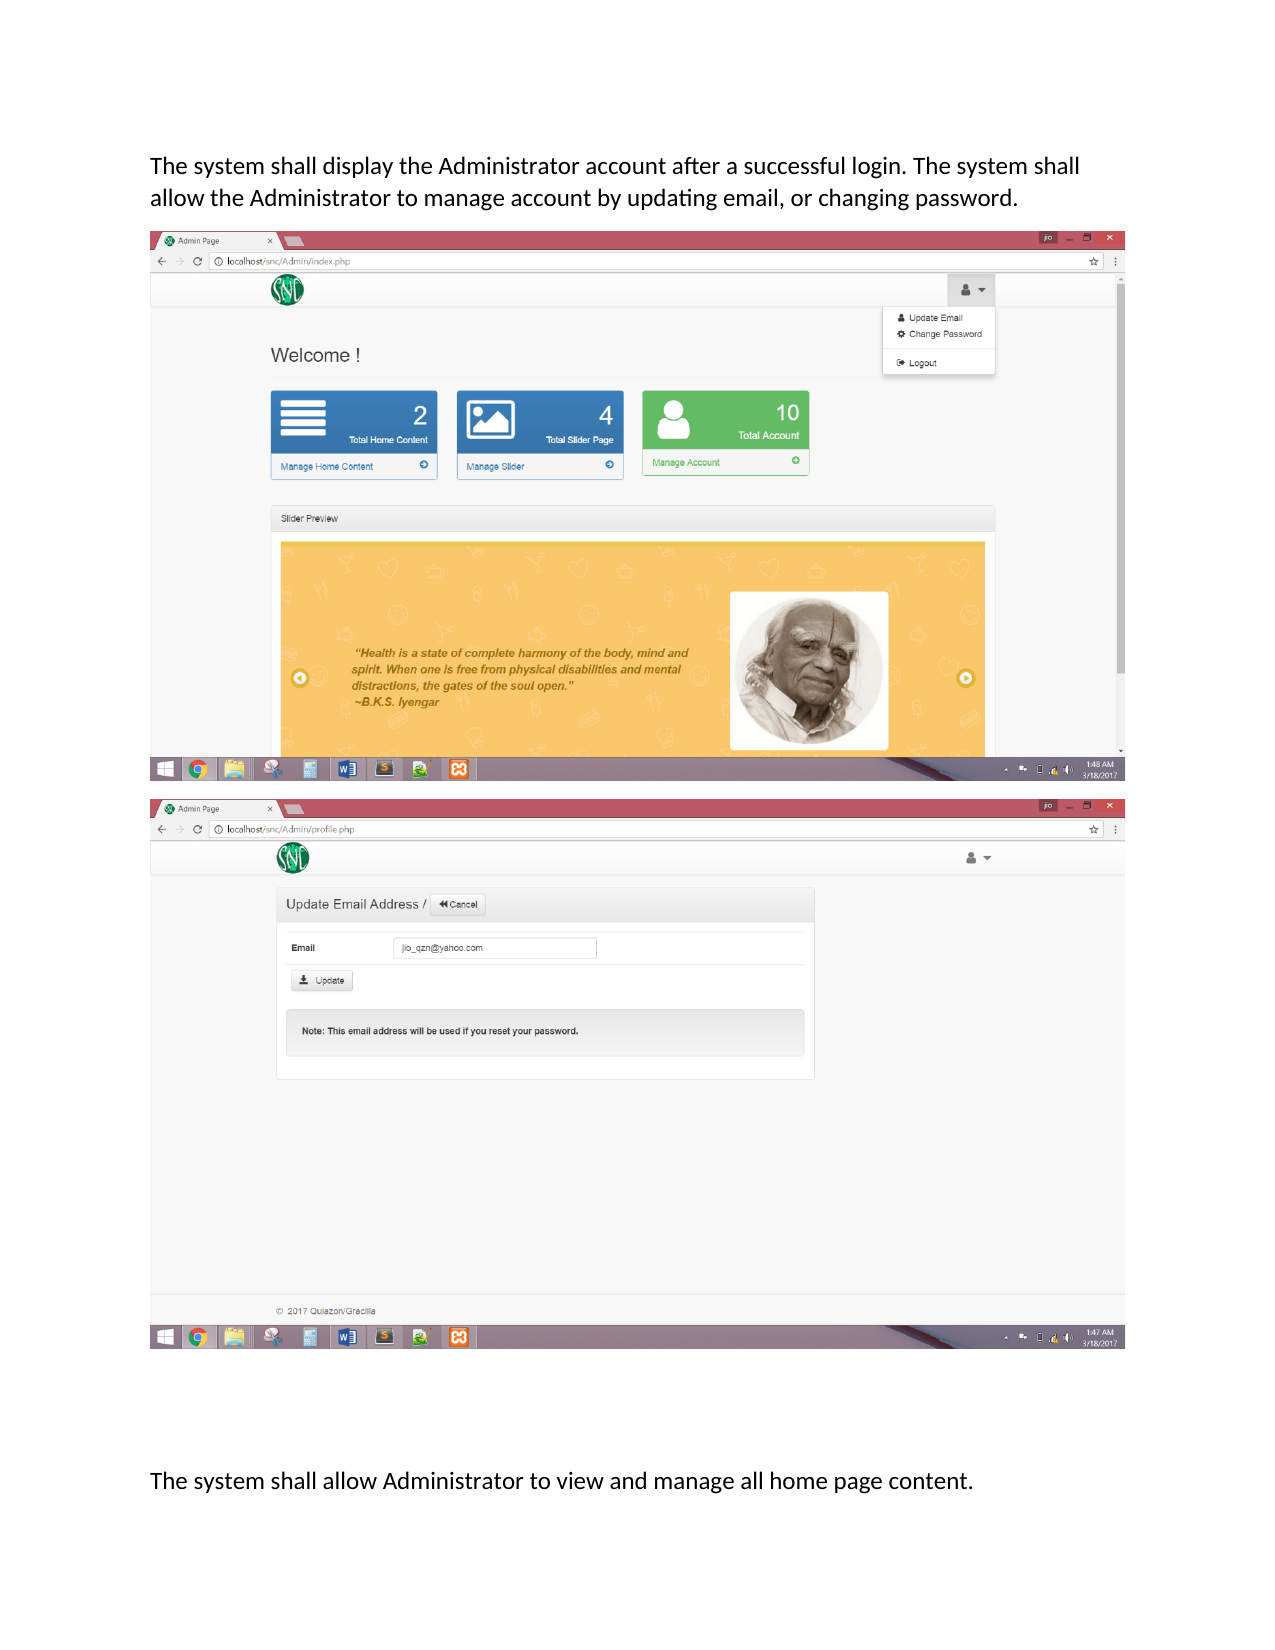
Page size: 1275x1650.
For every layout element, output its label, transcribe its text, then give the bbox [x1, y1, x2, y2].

text The system shall allow Administrator to view and manage all home page content. [150, 1465, 1125, 1496]
text The system shall display the Administrator account after a successful login. The system shall allow the Administrator to manage account by updating email, or changing password. [150, 150, 1125, 213]
